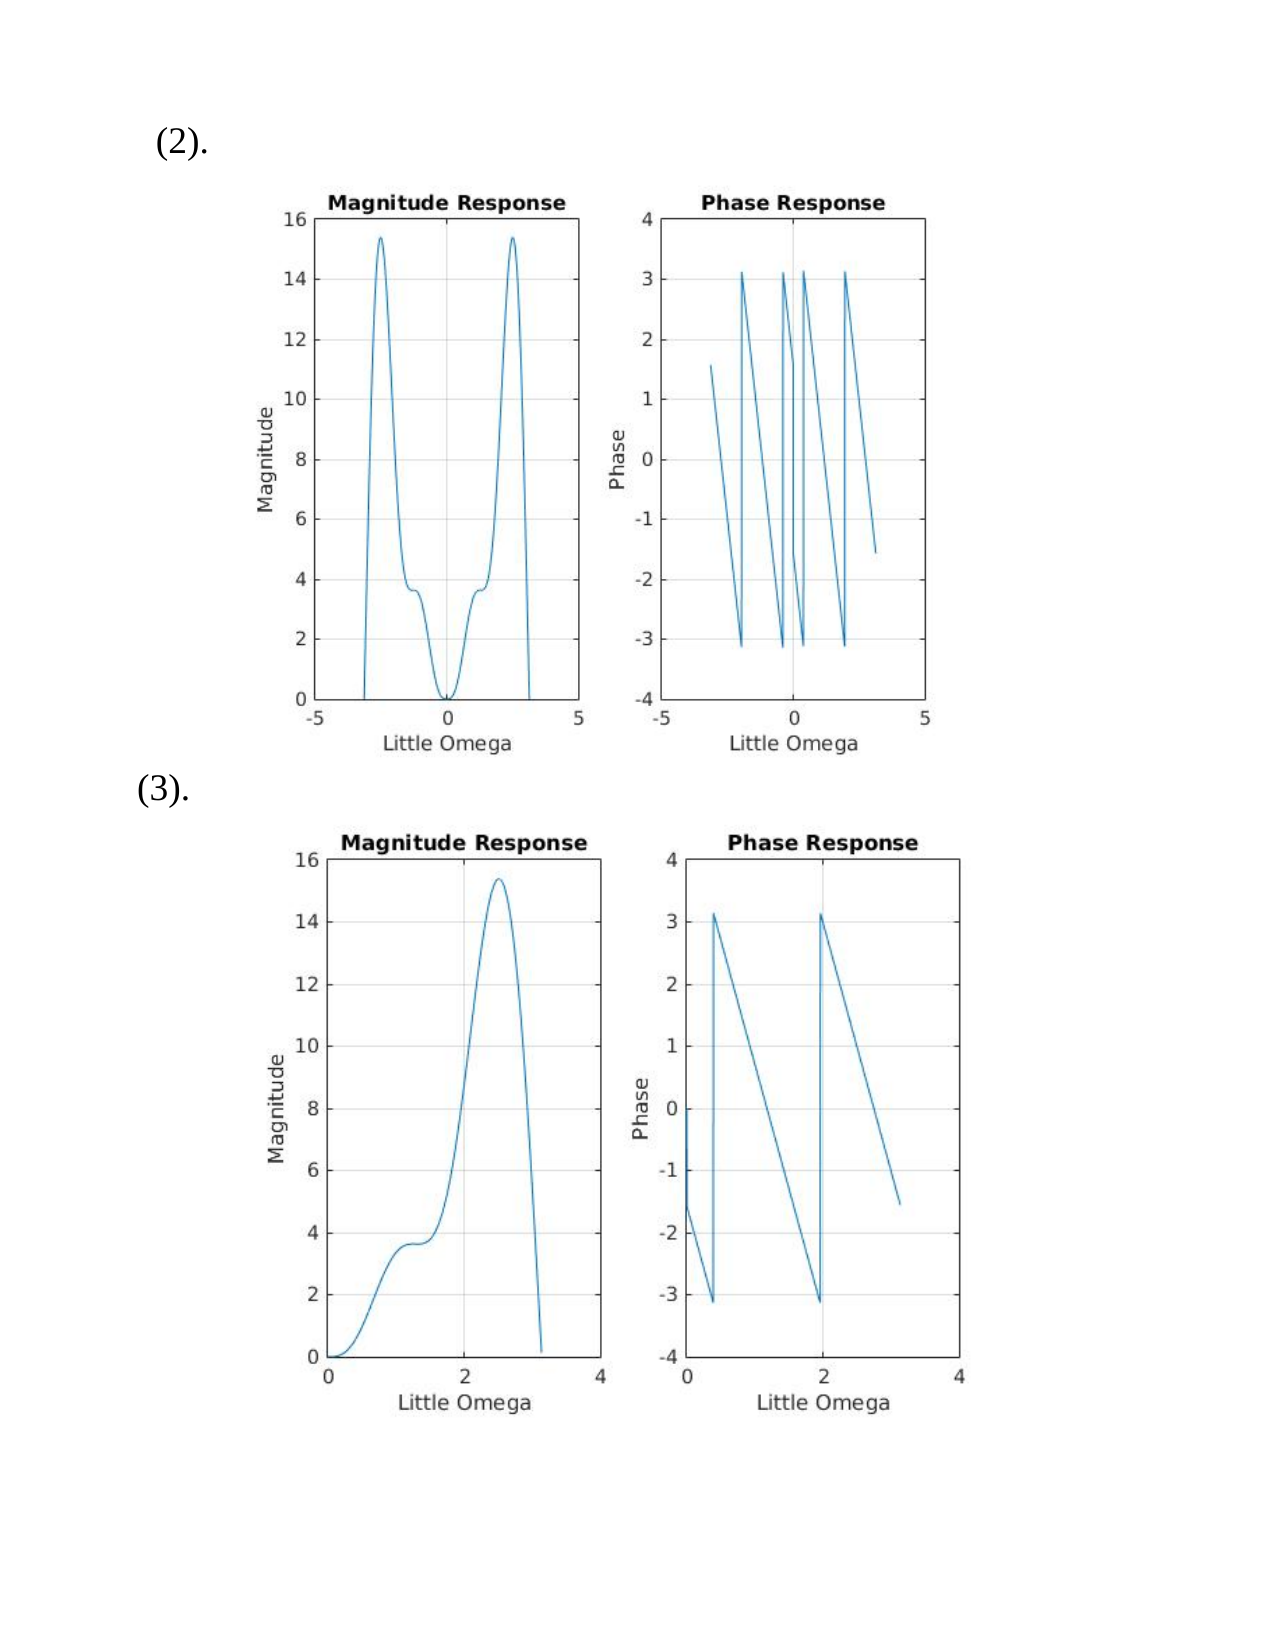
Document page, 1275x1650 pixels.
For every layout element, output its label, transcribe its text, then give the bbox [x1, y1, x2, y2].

picture [222, 814, 1036, 1424]
text (3). [118, 765, 1157, 808]
picture [213, 175, 999, 764]
text (2). [118, 118, 1157, 161]
